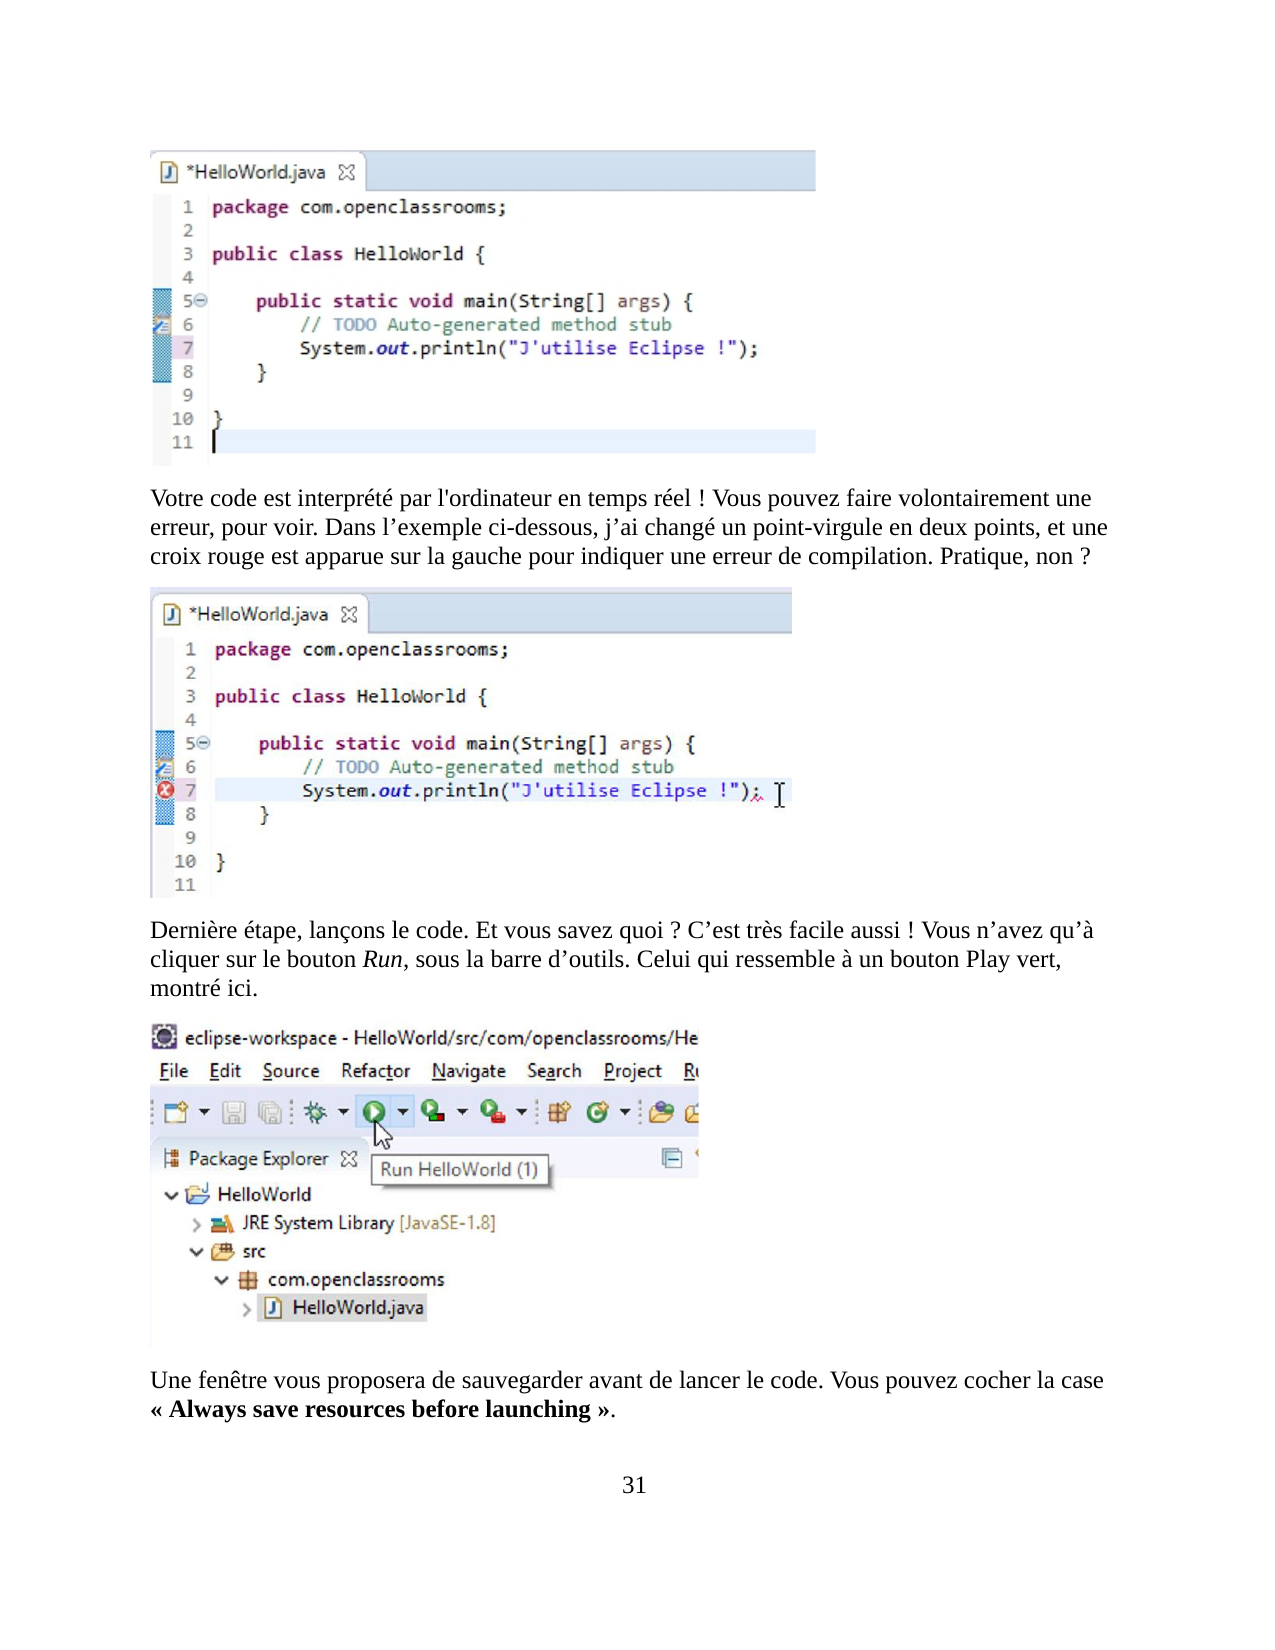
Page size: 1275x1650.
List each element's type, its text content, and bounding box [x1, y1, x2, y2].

text Une fenêtre vous proposera de sauvegarder avant de lancer le code. Vous pouvez cocher la case « Always save resources before launching ». [150, 1366, 1125, 1423]
text Votre code est interprété par l'ordinateur en temps réel ! Vous pouvez faire volontairement une erreur, pour voir. Dans l’exemple ci-dessous, j’ai changé un point-virgule en deux points, et une croix rouge est apparue sur la gauche pour indiquer une erreur de compilation. Pratique, non ? [150, 483, 1125, 570]
picture [150, 150, 816, 466]
picture [150, 1019, 699, 1348]
picture [150, 587, 792, 898]
text Dernière étape, lançons le code. Et vous savez quoi ? C’est très facile aussi ! Vous n’avez qu’à cliquer sur le bouton Run, sous la barre d’outils. Celui qui ressemble à un bouton Play vert, montré ici. [150, 915, 1125, 1001]
